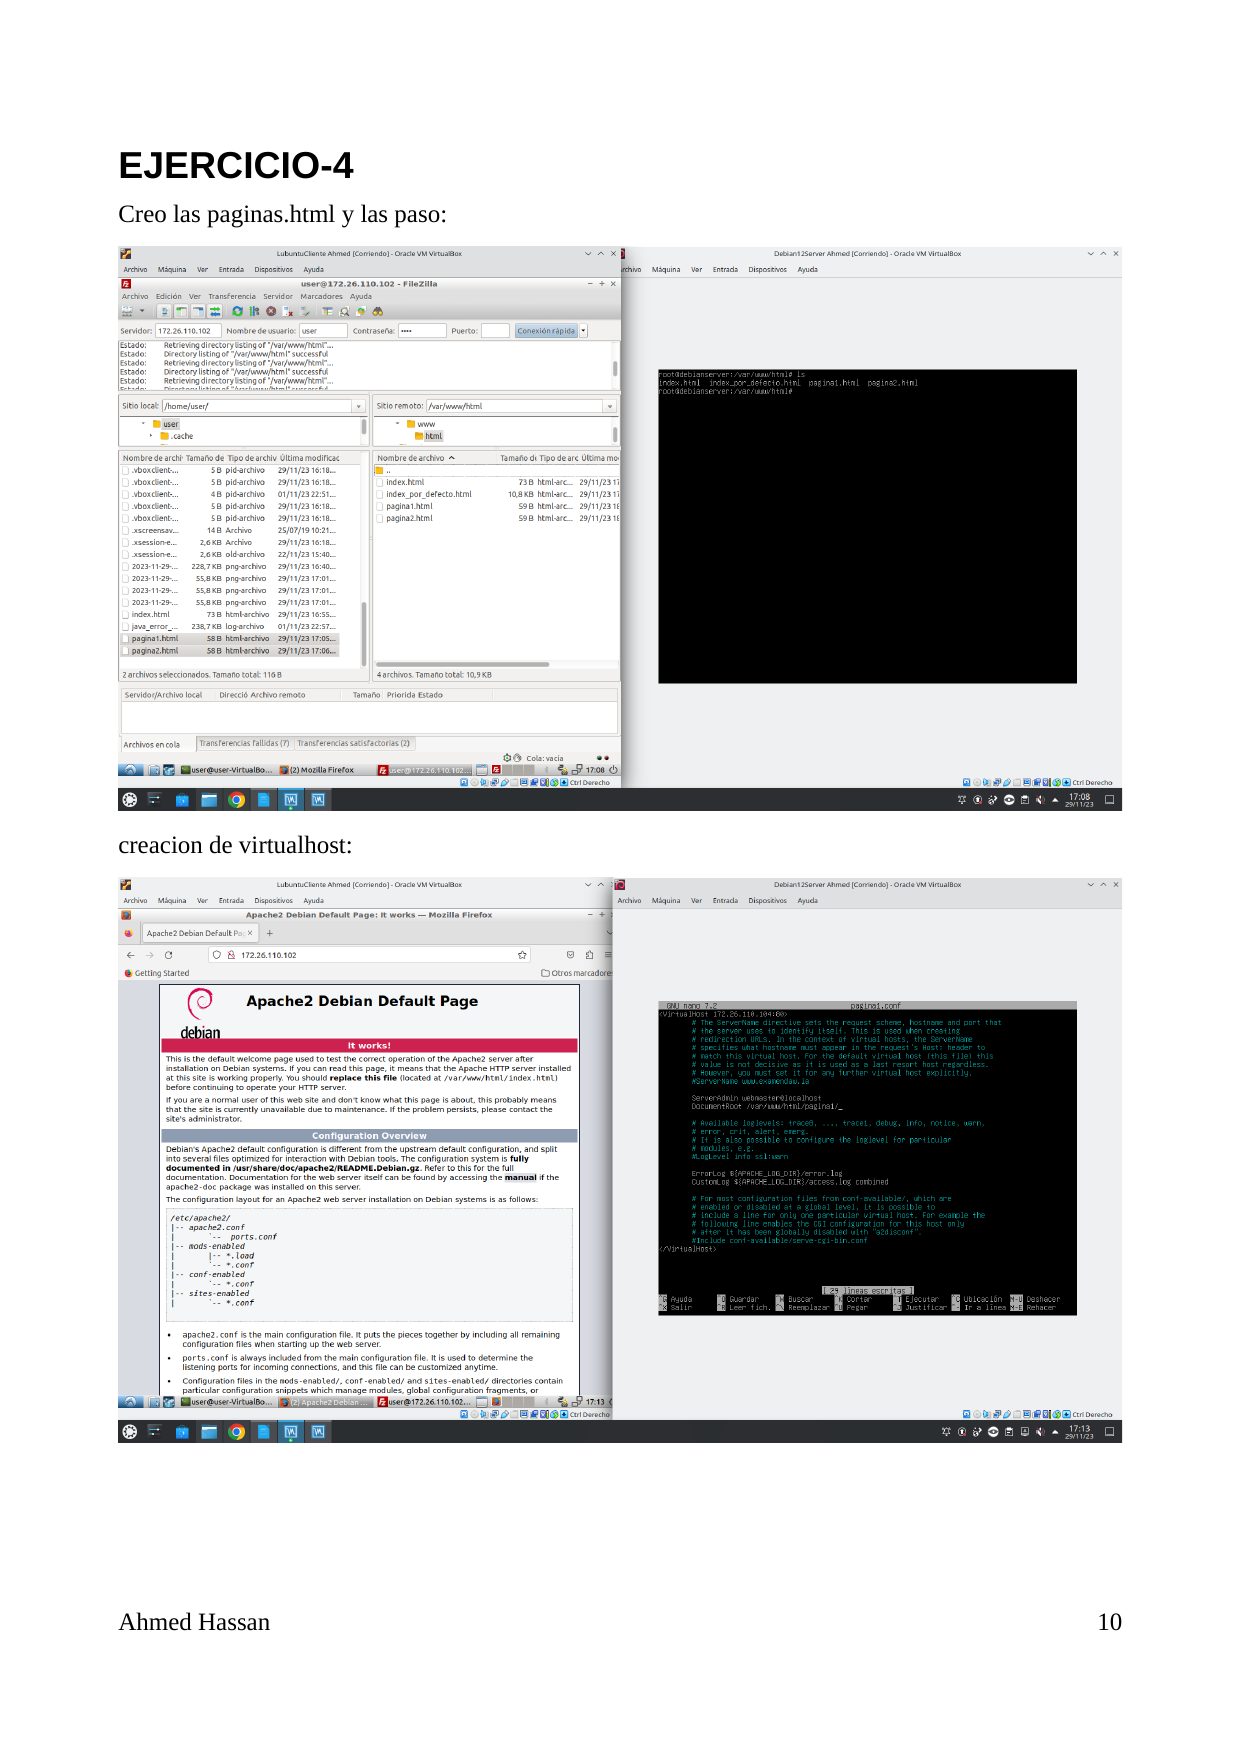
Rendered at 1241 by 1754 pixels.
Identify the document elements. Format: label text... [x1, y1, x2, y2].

text creacion de virtualhost: [118, 830, 1122, 859]
text Creo las paginas.html y las paso: [118, 199, 1122, 227]
picture [118, 246, 1123, 811]
picture [118, 877, 1123, 1443]
subtitle EJERCICIO-4 [118, 143, 1122, 186]
